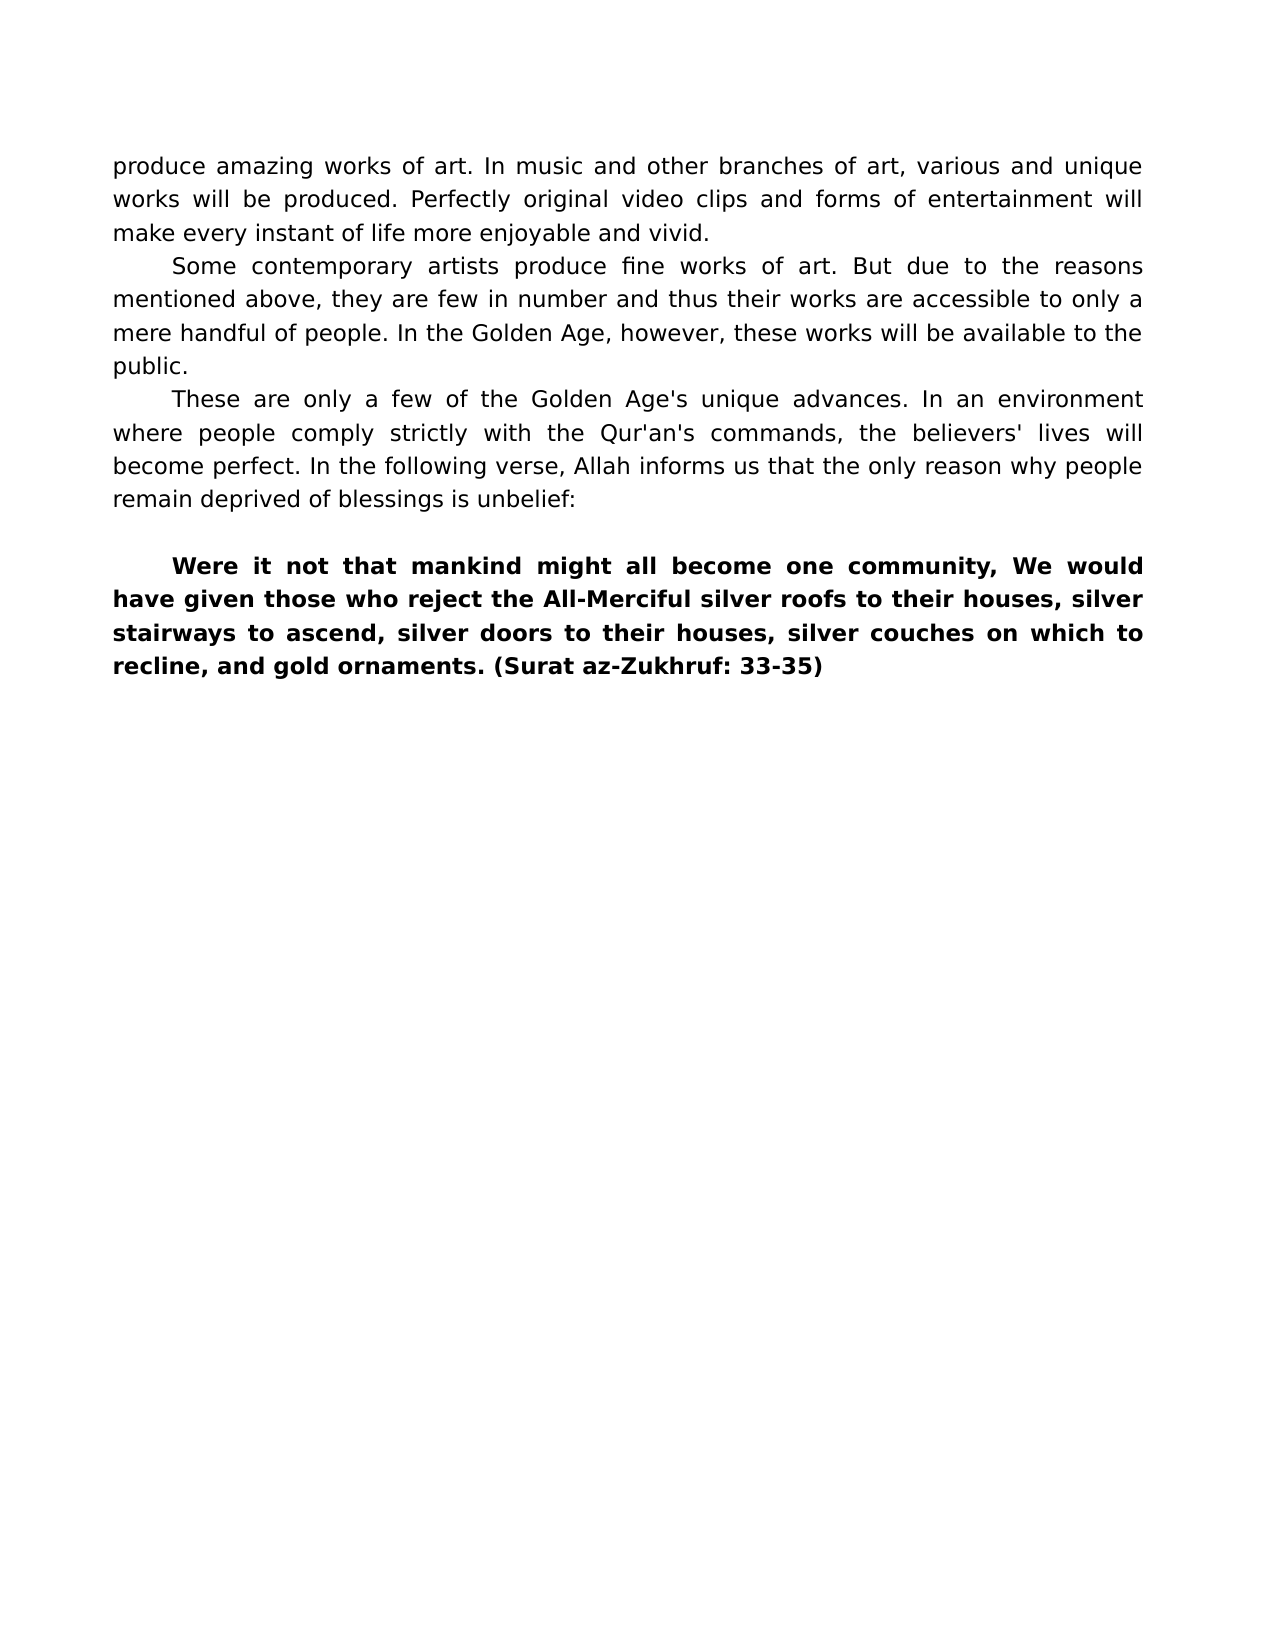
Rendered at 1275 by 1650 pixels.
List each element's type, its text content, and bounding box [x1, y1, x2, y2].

text Some contemporary artists produce fine works of art. But due to the reasons mentioned above, they are few in number and thus their works are accessible to only a mere handful of people. In the Golden Age, however, these works will be available to the public. [112, 248, 1145, 381]
text produce amazing works of art. In music and other branches of art, various and unique works will be produced. Perfectly original video clips and forms of entertainment will make every instant of life more enjoyable and vivid. [112, 148, 1145, 248]
text Were it not that mankind might all become one community, We would have given those who reject the All-Merciful silver roofs to their houses, silver stairways to ascend, silver doors to their houses, silver couches on which to recline, and gold ornaments. (Surat az-Zukhruf: 33-35) [112, 548, 1145, 681]
text These are only a few of the Golden Age's unique advances. In an environment where people comply strictly with the Qur'an's commands, the believers' lives will become perfect. In the following verse, Allah informs us that the only reason why people remain deprived of blessings is unbelief: [112, 381, 1145, 514]
